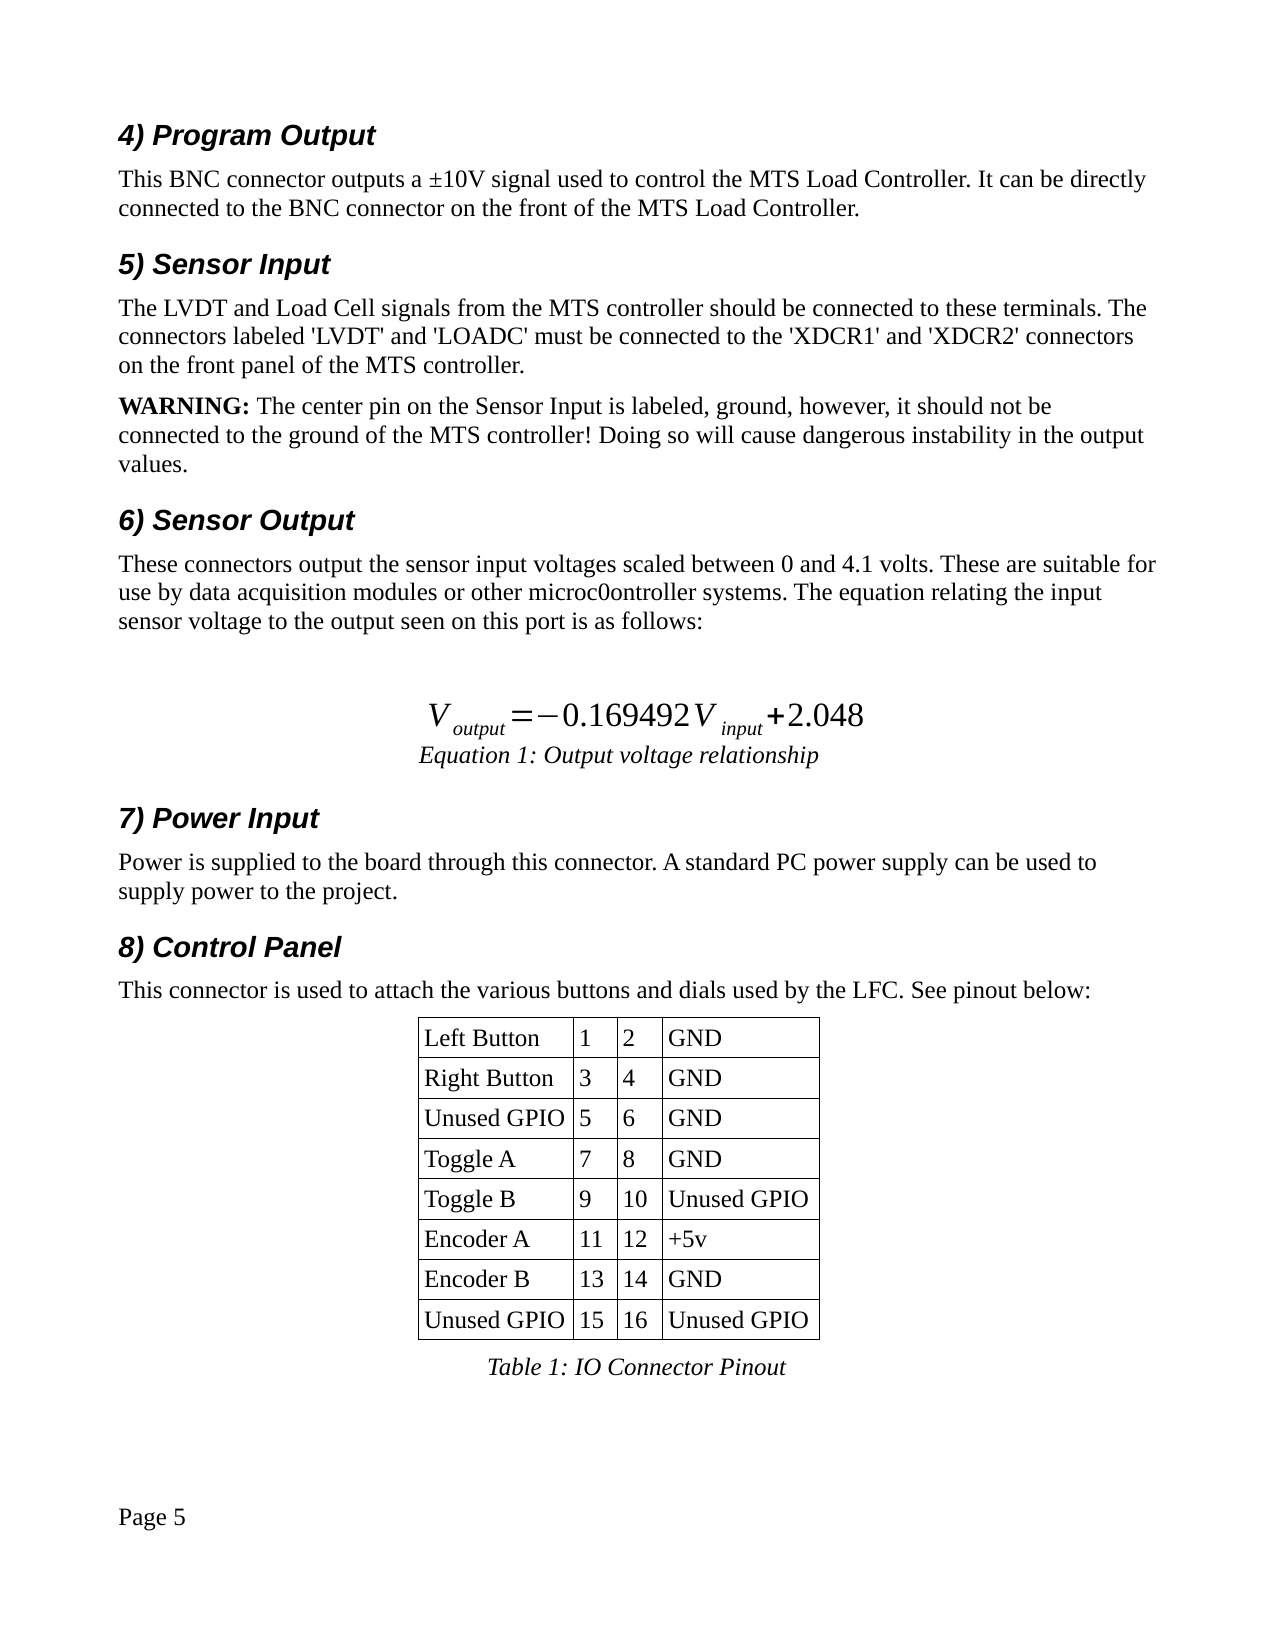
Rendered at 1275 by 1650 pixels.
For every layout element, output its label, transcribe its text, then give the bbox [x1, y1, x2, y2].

text The LVDT and Load Cell signals from the MTS controller should be connected to these terminals. The connectors labeled 'LVDT' and 'LOADC' must be connected to the 'XDCR1' and 'XDCR2' connectors on the front panel of the MTS controller. [118, 293, 1157, 379]
table_cell 14 [618, 1260, 662, 1299]
text Power is supplied to the board through this connector. A standard PC power supply can be used to supply power to the project. [118, 847, 1157, 904]
table_cell 5 [574, 1099, 617, 1138]
table_cell 16 [618, 1300, 662, 1339]
table_cell 7 [574, 1139, 617, 1178]
table_cell GND [663, 1058, 819, 1097]
table_cell Unused GPIO [663, 1300, 819, 1339]
subtitle 4) Program Output [118, 118, 1157, 152]
table_cell Unused GPIO [419, 1300, 573, 1339]
table_cell 3 [574, 1058, 617, 1097]
table_cell 8 [618, 1139, 662, 1178]
table_cell 13 [574, 1260, 617, 1299]
table_cell Encoder B [419, 1260, 573, 1299]
table_cell 10 [618, 1179, 662, 1218]
subtitle 6) Sensor Output [118, 503, 1157, 536]
table_cell 11 [574, 1220, 617, 1259]
text This BNC connector outputs a ±10V signal used to control the MTS Load Controller. It can be directly connected to the BNC connector on the front of the MTS Load Controller. [118, 164, 1157, 222]
table_cell Unused GPIO [663, 1179, 819, 1218]
table_cell 9 [574, 1179, 617, 1218]
table_cell Toggle B [419, 1179, 573, 1218]
table_header GND [663, 1018, 819, 1057]
table_cell GND [663, 1099, 819, 1138]
table_cell GND [663, 1139, 819, 1178]
subtitle 5) Sensor Input [118, 247, 1157, 280]
text WARNING: The center pin on the Sensor Input is labeled, ground, however, it should not be connected to the ground of the MTS controller! Doing so will cause dangerous instability in the output values. [118, 391, 1157, 478]
table_cell 12 [618, 1220, 662, 1259]
table_cell +5v [663, 1220, 819, 1259]
subtitle 7) Power Input [118, 801, 1157, 834]
text Equation 1: Output voltage relationship [418, 697, 873, 769]
table_cell 15 [574, 1300, 617, 1339]
text These connectors output the sensor input voltages scaled between 0 and 4.1 volts. These are suitable for use by data acquisition modules or other microc0ontroller systems. The equation relating the input sensor voltage to the output seen on this port is as follows: [118, 549, 1157, 635]
subtitle 8) Control Panel [118, 929, 1157, 963]
table_header Left Button [419, 1018, 573, 1057]
table_cell Toggle A [419, 1139, 573, 1178]
table_cell 6 [618, 1099, 662, 1138]
table_cell Right Button [419, 1058, 573, 1097]
table_header 2 [618, 1018, 662, 1057]
table_cell 4 [618, 1058, 662, 1097]
table_cell GND [663, 1260, 819, 1299]
table_cell Encoder A [419, 1220, 573, 1259]
text This connector is used to attach the various buttons and dials used by the LFC. See pinout below: [118, 976, 1157, 1004]
table_header 1 [574, 1018, 617, 1057]
table_cell Unused GPIO [419, 1099, 573, 1138]
text Table 1: IO Connector Pinout [118, 1352, 1157, 1381]
